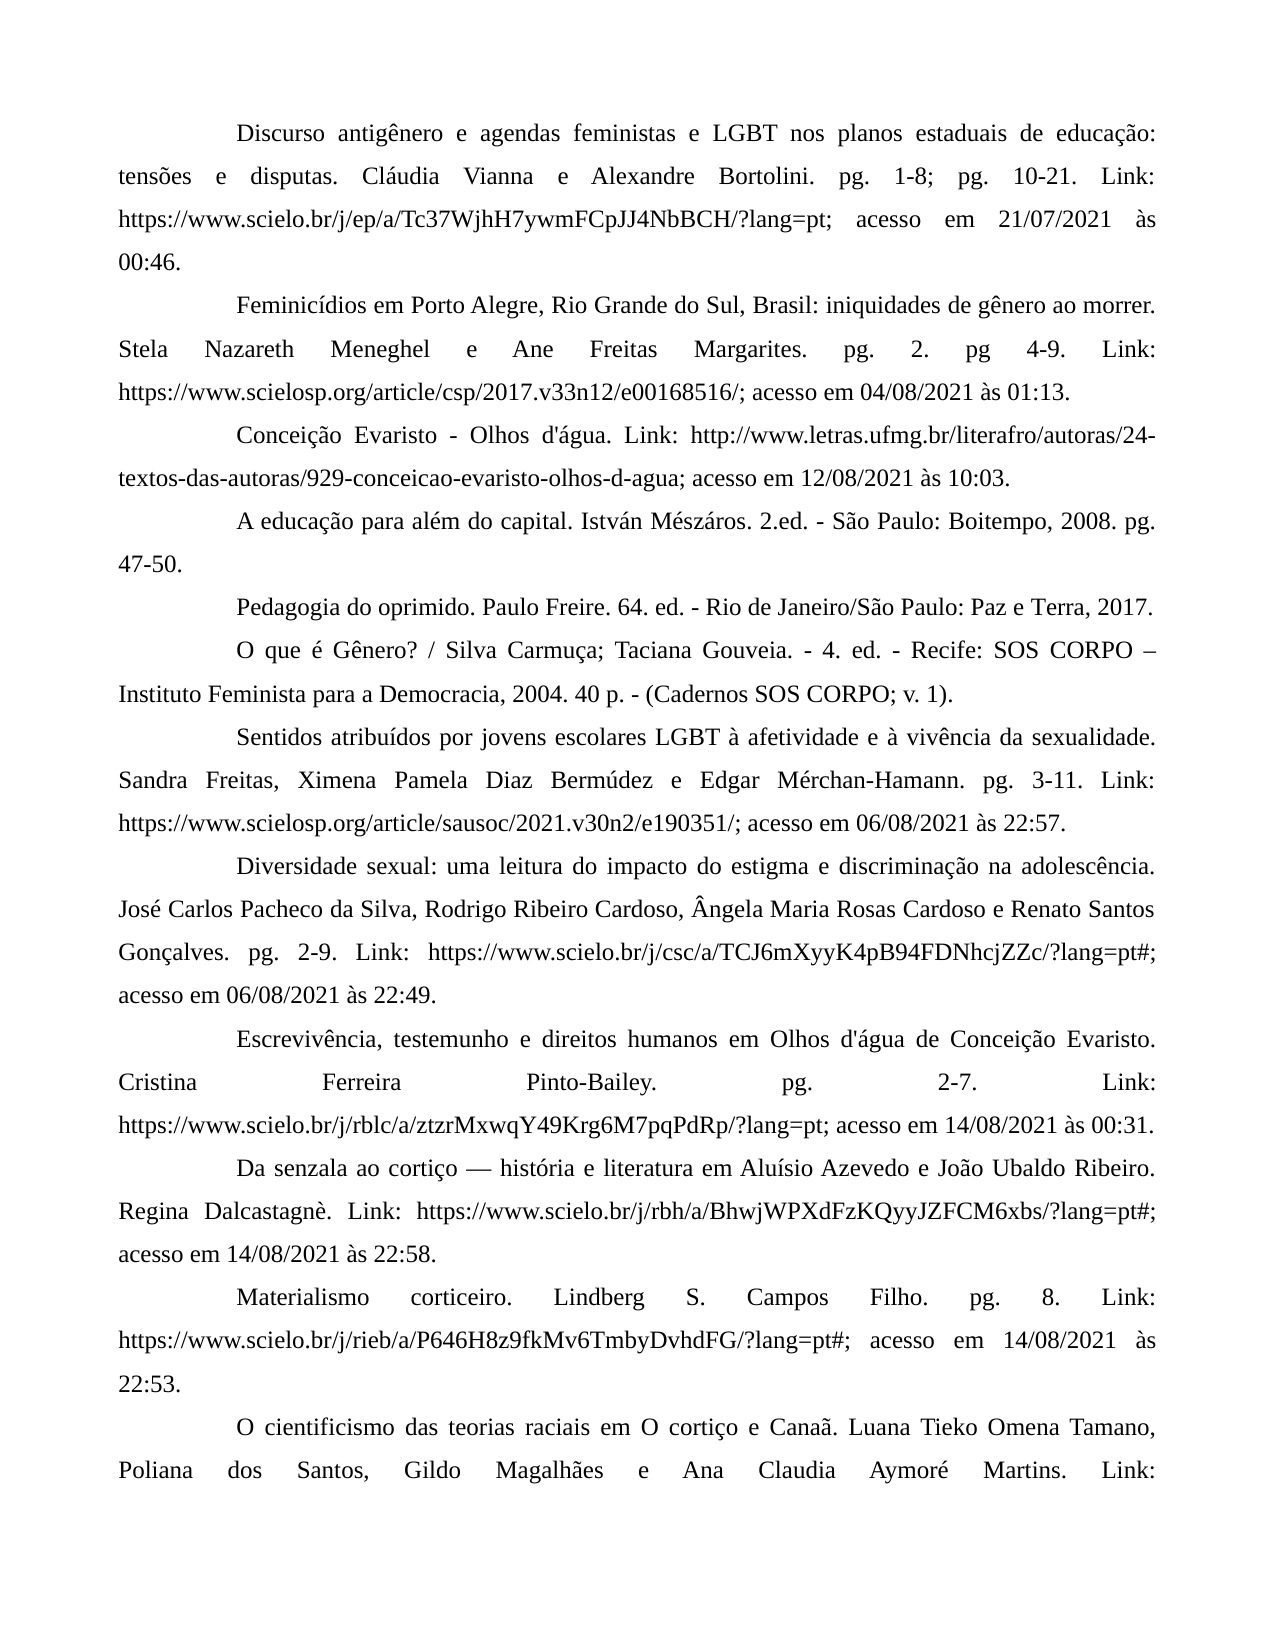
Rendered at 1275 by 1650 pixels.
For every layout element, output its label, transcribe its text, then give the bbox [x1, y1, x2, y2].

text Escrevivência, testemunho e direitos humanos em Olhos d'água de Conceição Evaristo. Cristina Ferreira Pinto-Bailey. pg. 2-7. Link: https://www.scielo.br/j/rblc/a/ztzrMxwqY49Krg6M7pqPdRp/?lang=pt; acesso em 14/08/2021 às 00:31. [118, 1024, 1157, 1139]
text Conceição Evaristo - Olhos d'água. Link: http://www.letras.ufmg.br/literafro/autoras/24-textos-das-autoras/929-conceicao-evaristo-olhos-d-agua; acesso em 12/08/2021 às 10:03. [118, 420, 1157, 492]
text Sentidos atribuídos por jovens escolares LGBT à afetividade e à vivência da sexualidade. Sandra Freitas, Ximena Pamela Diaz Bermúdez e Edgar Mérchan-Hamann. pg. 3-11. Link: https://www.scielosp.org/article/sausoc/2021.v30n2/e190351/; acesso em 06/08/2021 às 22:57. [118, 722, 1157, 837]
text A educação para além do capital. István Mészáros. 2.ed. - São Paulo: Boitempo, 2008. pg. 47-50. [118, 506, 1157, 578]
text Materialismo corticeiro. Lindberg S. Campos Filho. pg. 8. Link: https://www.scielo.br/j/rieb/a/P646H8z9fkMv6TmbyDvhdFG/?lang=pt#; acesso em 14/08/2021 às 22:53. [118, 1282, 1157, 1397]
text Diversidade sexual: uma leitura do impacto do estigma e discriminação na adolescência. José Carlos Pacheco da Silva, Rodrigo Ribeiro Cardoso, Ângela Maria Rosas Cardoso e Renato Santos Gonçalves. pg. 2-9. Link: https://www.scielo.br/j/csc/a/TCJ6mXyyK4pB94FDNhcjZZc/?lang=pt#; acesso em 06/08/2021 às 22:49. [118, 851, 1157, 1009]
text Feminicídios em Porto Alegre, Rio Grande do Sul, Brasil: iniquidades de gênero ao morrer. Stela Nazareth Meneghel e Ane Freitas Margarites. pg. 2. pg 4-9. Link: https://www.scielosp.org/article/csp/2017.v33n12/e00168516/; acesso em 04/08/2021 às 01:13. [118, 291, 1157, 406]
text Discurso antigênero e agendas feministas e LGBT nos planos estaduais de educação: tensões e disputas. Cláudia Vianna e Alexandre Bortolini. pg. 1-8; pg. 10-21. Link: https://www.scielo.br/j/ep/a/Tc37WjhH7ywmFCpJJ4NbBCH/?lang=pt; acesso em 21/07/2021 às 00:46. [118, 118, 1157, 276]
text O que é Gênero? / Silva Carmuça; Taciana Gouveia. - 4. ed. - Recife: SOS CORPO – Instituto Feminista para a Democracia, 2004. 40 p. - (Cadernos SOS CORPO; v. 1). [118, 636, 1157, 707]
text O cientificismo das teorias raciais em O cortiço e Canaã. Luana Tieko Omena Tamano, Poliana dos Santos, Gildo Magalhães e Ana Claudia Aymoré Martins. Link: [118, 1412, 1157, 1484]
text Pedagogia do oprimido. Paulo Freire. 64. ed. - Rio de Janeiro/São Paulo: Paz e Terra, 2017. [118, 592, 1157, 621]
text Da senzala ao cortiço — história e literatura em Aluísio Azevedo e João Ubaldo Ribeiro. Regina Dalcastagnè. Link: https://www.scielo.br/j/rbh/a/BhwjWPXdFzKQyyJZFCM6xbs/?lang=pt#; acesso em 14/08/2021 às 22:58. [118, 1153, 1157, 1268]
